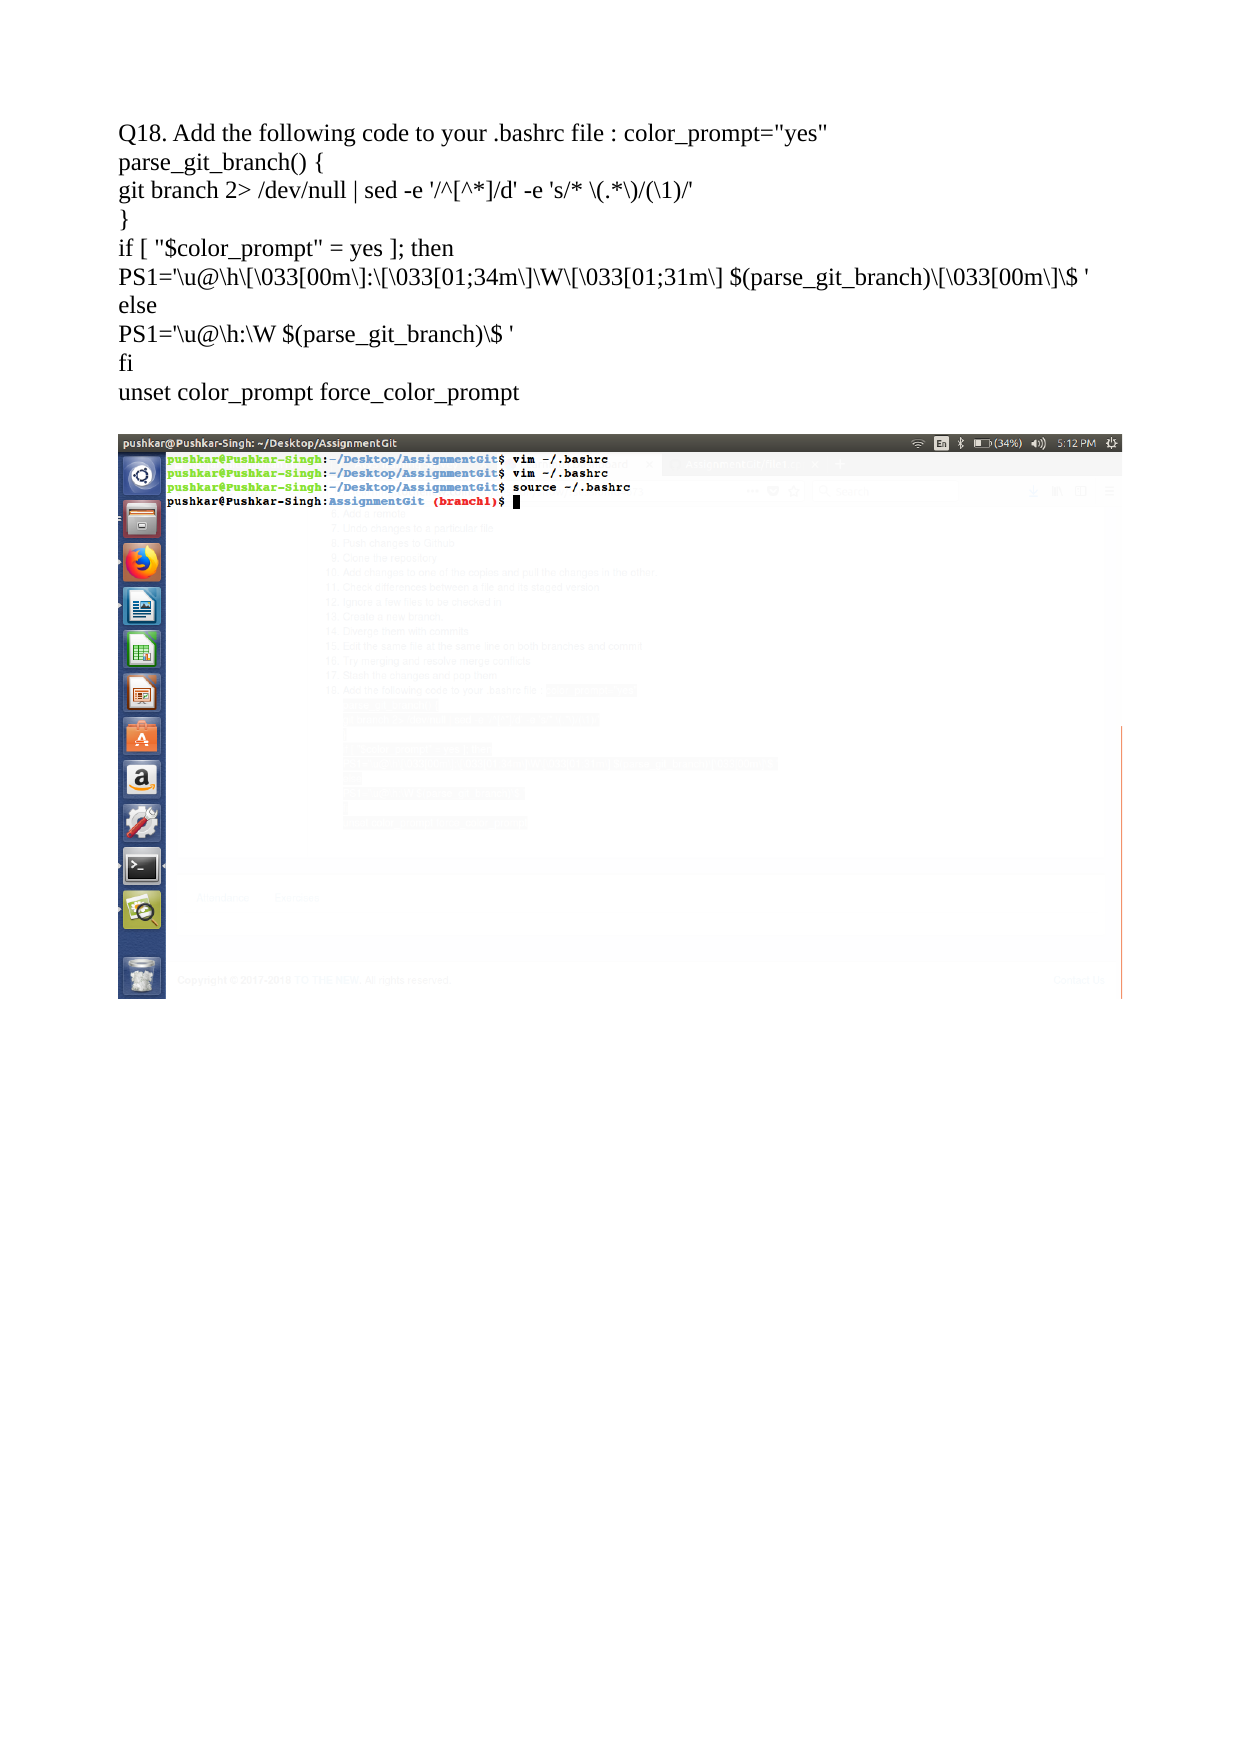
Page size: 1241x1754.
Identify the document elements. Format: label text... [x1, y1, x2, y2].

picture [118, 434, 1123, 999]
text Q18. Add the following code to your .bashrc file : color_prompt="yes" parse_git_branch() { git branch 2> /dev/null | sed -e '/^[^*]/d' -e 's/* \(.*\)/(\1)/' } if [ "$color_prompt" = yes ]; then PS1='\u@\h\[\033[00m\]:\[\033[01;34m\]\W\[\033[01;31m\] $(parse_git_branch)\[\033[00m\]\$ ' else PS1='\u@\h:\W $(parse_git_branch)\$ ' fi unset color_prompt force_color_prompt [118, 118, 1122, 406]
